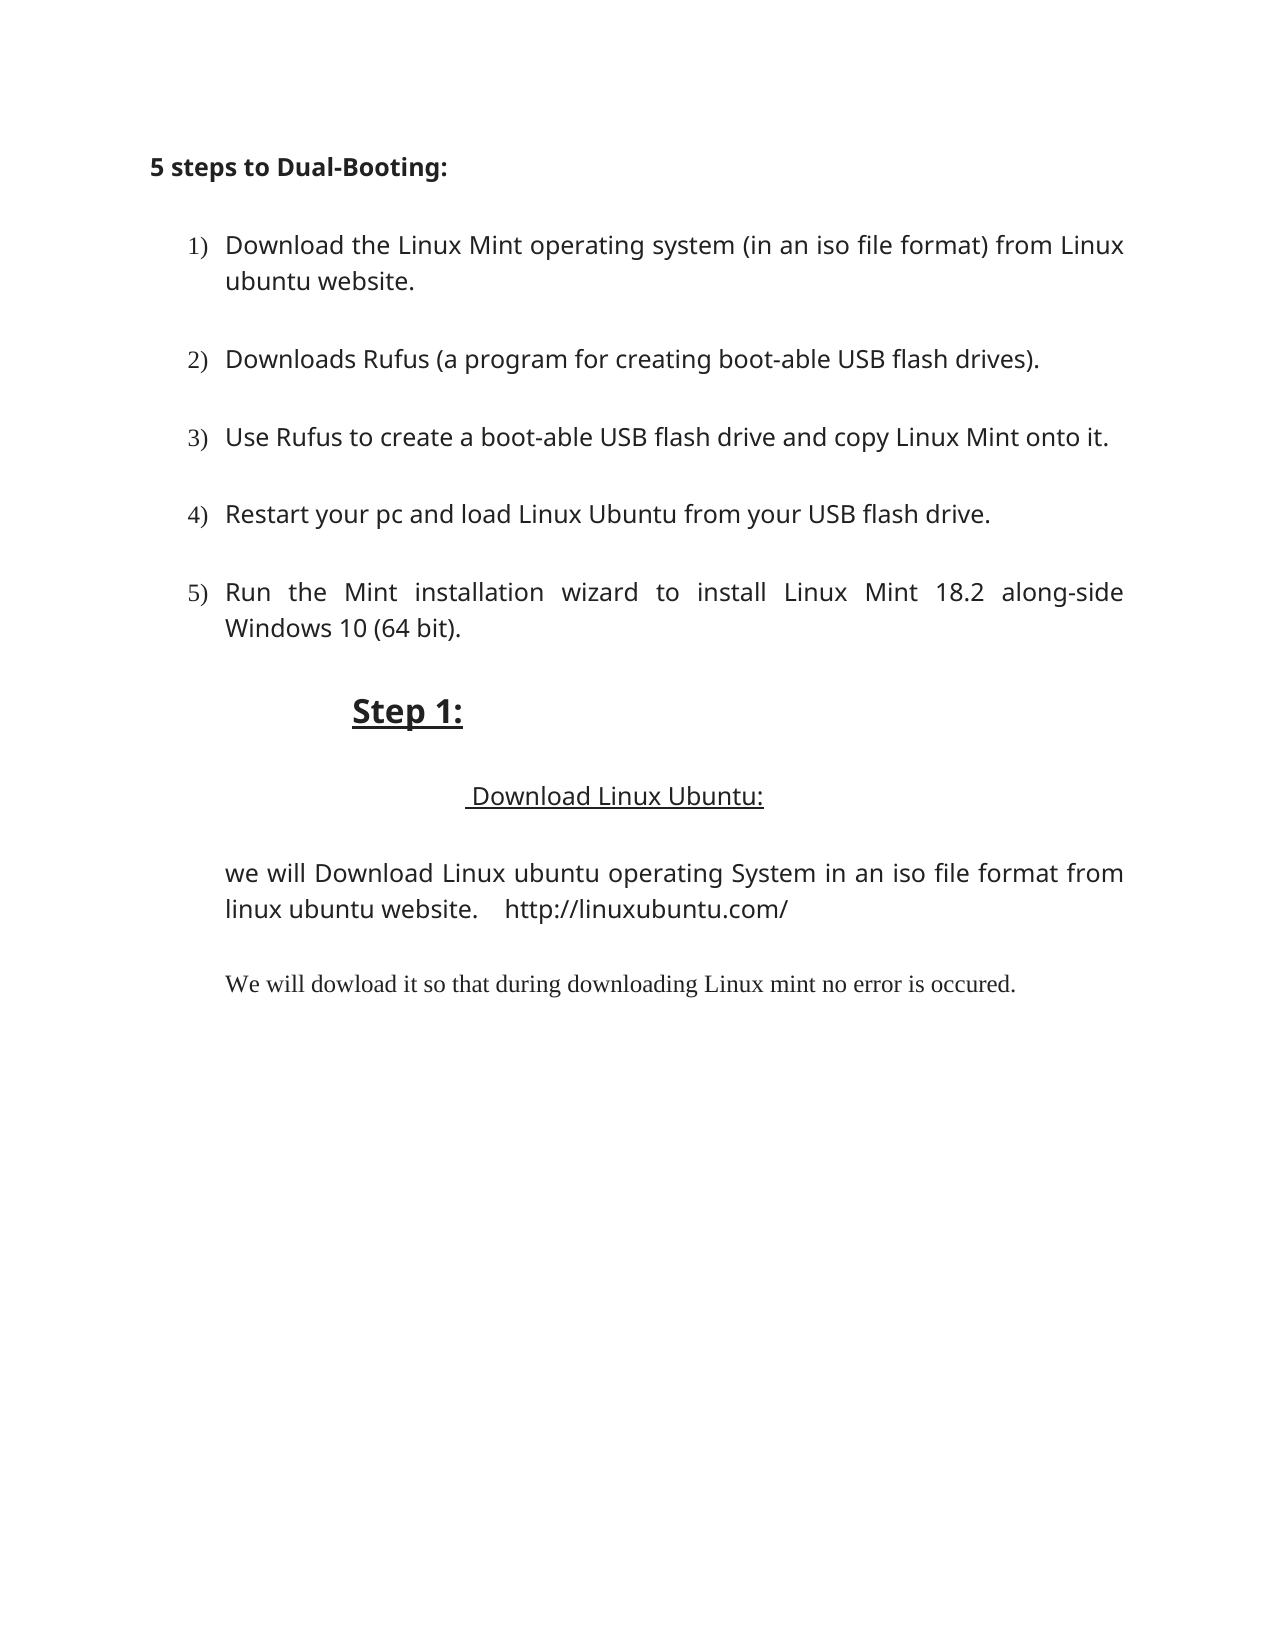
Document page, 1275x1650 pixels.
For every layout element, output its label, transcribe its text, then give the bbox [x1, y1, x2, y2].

list Use Rufus to create a boot-able USB flash drive and copy Linux Mint onto it. [187, 419, 1125, 453]
text Step 1: [187, 688, 1125, 734]
list We will dowload it so that during downloading Linux mint no error is occured. [225, 969, 1125, 998]
list Download the Linux Mint operating system (in an iso file format) from Linux ubuntu website. [187, 228, 1125, 298]
list Download Linux Ubuntu: [225, 778, 1125, 812]
text 5 steps to Dual-Booting: [150, 150, 1125, 184]
list Run the Mint installation wizard to install Linux Mint 18.2 along-side Windows 10 (64 bit). [187, 574, 1125, 645]
list Restart your pc and load Linux Ubuntu from your USB flash drive. [187, 497, 1125, 531]
list we will Download Linux ubuntu operating System in an iso file format from linux ubuntu website. http://linuxubuntu.com/ [225, 856, 1125, 926]
list Downloads Rufus (a program for creating boot-able USB flash drives). [187, 341, 1125, 376]
